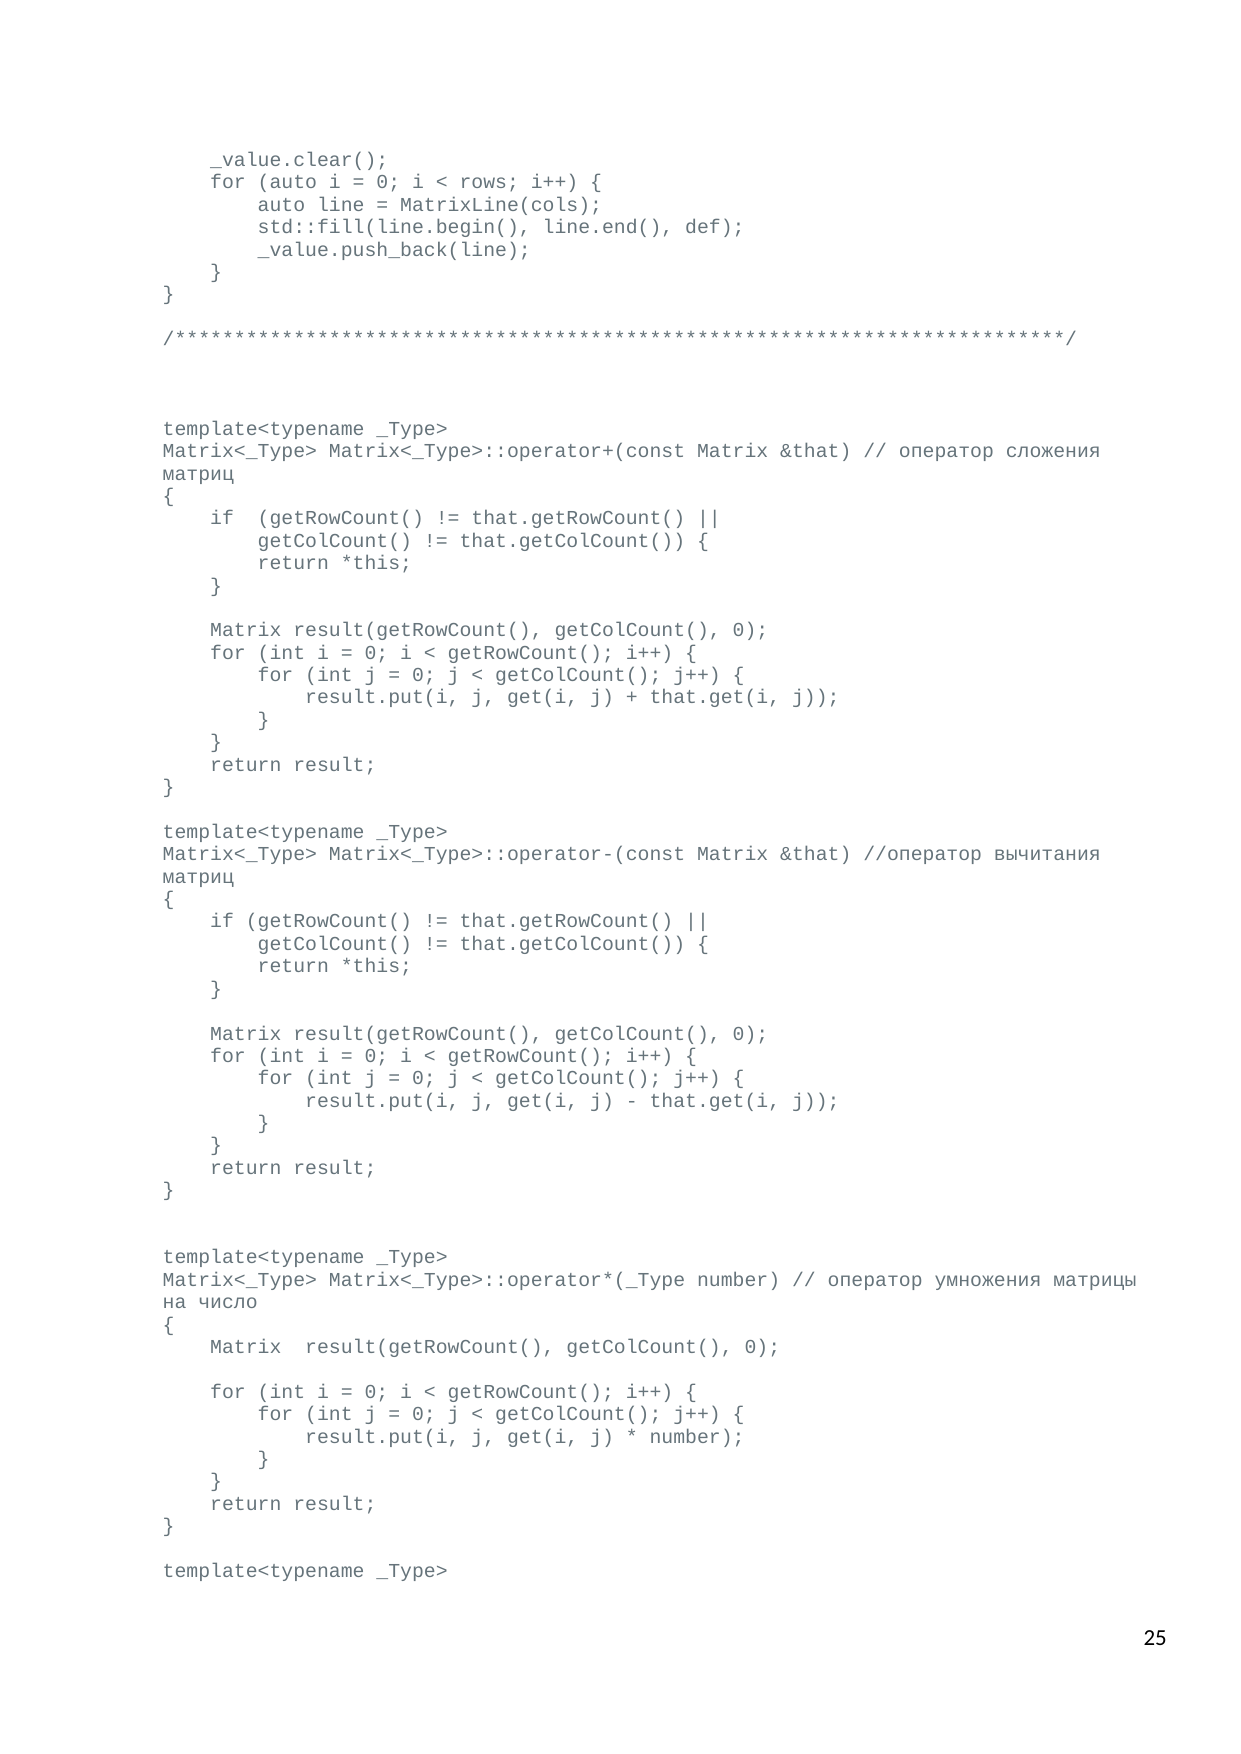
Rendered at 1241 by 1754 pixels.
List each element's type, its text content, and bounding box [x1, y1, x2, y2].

text auto line = MatrixLine(cols); [162, 195, 1166, 217]
text template<typename _Type> [162, 1247, 1166, 1270]
text return result; [162, 1158, 1166, 1180]
text { [162, 1314, 1166, 1337]
text return *this; [162, 956, 1166, 979]
text return result; [162, 1494, 1166, 1516]
text for (int i = 0; i < getRowCount(); i++) { [162, 1046, 1166, 1068]
text getColCount() != that.getColCount()) { [162, 531, 1166, 553]
text if (getRowCount() != that.getRowCount() || [162, 508, 1166, 531]
text return *this; [162, 553, 1166, 576]
text _value.clear(); [162, 150, 1166, 172]
text result.put(i, j, get(i, j) - that.get(i, j)); [162, 1091, 1166, 1113]
text template<typename _Type> [162, 419, 1166, 441]
text Matrix<_Type> Matrix<_Type>::operator+(const Matrix &that) // оператор сложения матриц [162, 441, 1166, 486]
text } [162, 1113, 1166, 1135]
text Matrix result(getRowCount(), getColCount(), 0); [162, 1337, 1166, 1359]
text } [162, 284, 1166, 307]
text { [162, 889, 1166, 911]
text result.put(i, j, get(i, j) * number); [162, 1427, 1166, 1449]
text result.put(i, j, get(i, j) + that.get(i, j)); [162, 687, 1166, 710]
text } [162, 1471, 1166, 1494]
text /***************************************************************************/ [162, 329, 1166, 352]
text std::fill(line.begin(), line.end(), def); [162, 217, 1166, 239]
text for (int j = 0; j < getColCount(); j++) { [162, 1404, 1166, 1427]
text } [162, 1135, 1166, 1158]
text for (auto i = 0; i < rows; i++) { [162, 172, 1166, 195]
text } [162, 576, 1166, 598]
text } [162, 1449, 1166, 1471]
text { [162, 486, 1166, 508]
text template<typename _Type> [162, 822, 1166, 844]
text Matrix result(getRowCount(), getColCount(), 0); [162, 620, 1166, 643]
text for (int i = 0; i < getRowCount(); i++) { [162, 643, 1166, 665]
text } [162, 979, 1166, 1001]
text template<typename _Type> [162, 1561, 1166, 1583]
text return result; [162, 755, 1166, 777]
text } [162, 732, 1166, 755]
text } [162, 777, 1166, 799]
text getColCount() != that.getColCount()) { [162, 934, 1166, 956]
text for (int i = 0; i < getRowCount(); i++) { [162, 1382, 1166, 1404]
text Matrix result(getRowCount(), getColCount(), 0); [162, 1023, 1166, 1046]
text _value.push_back(line); [162, 239, 1166, 262]
text } [162, 262, 1166, 284]
text for (int j = 0; j < getColCount(); j++) { [162, 1068, 1166, 1091]
text } [162, 1516, 1166, 1538]
text for (int j = 0; j < getColCount(); j++) { [162, 665, 1166, 687]
text } [162, 710, 1166, 732]
text } [162, 1180, 1166, 1203]
text Matrix<_Type> Matrix<_Type>::operator*(_Type number) // оператор умножения матрицы на число [162, 1270, 1166, 1314]
text Matrix<_Type> Matrix<_Type>::operator-(const Matrix &that) //оператор вычитания матриц [162, 844, 1166, 889]
text if (getRowCount() != that.getRowCount() || [162, 911, 1166, 934]
